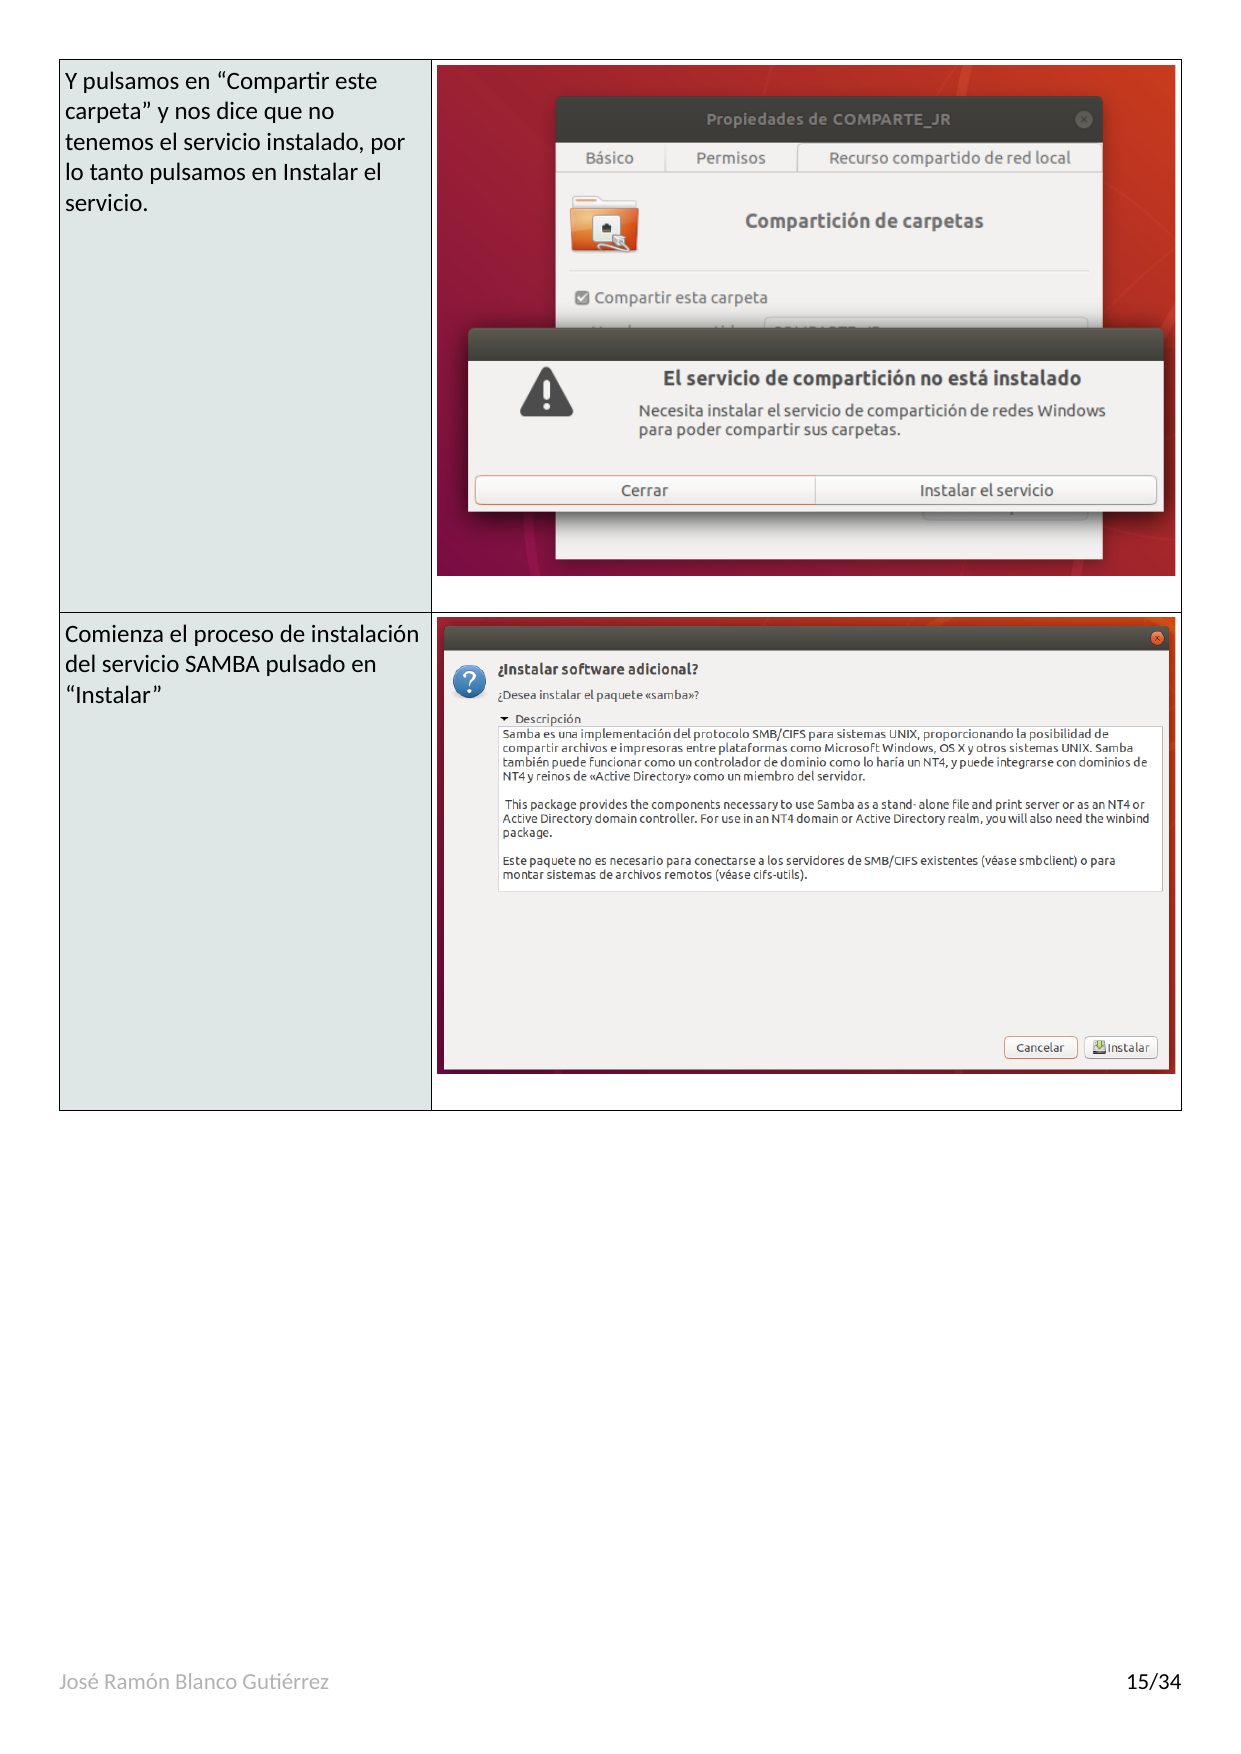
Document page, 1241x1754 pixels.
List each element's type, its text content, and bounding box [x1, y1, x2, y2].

picture [437, 65, 1176, 576]
table_cell [432, 613, 1181, 1110]
table_cell Y pulsamos en “Compartir este carpeta” y nos dice que no tenemos el servicio instalado, por lo tanto pulsamos en Instalar el servicio. [60, 60, 431, 612]
table_cell [432, 60, 1181, 612]
picture [437, 617, 1176, 1074]
table_cell Comienza el proceso de instalación del servicio SAMBA pulsado en “Instalar” [60, 613, 431, 1110]
